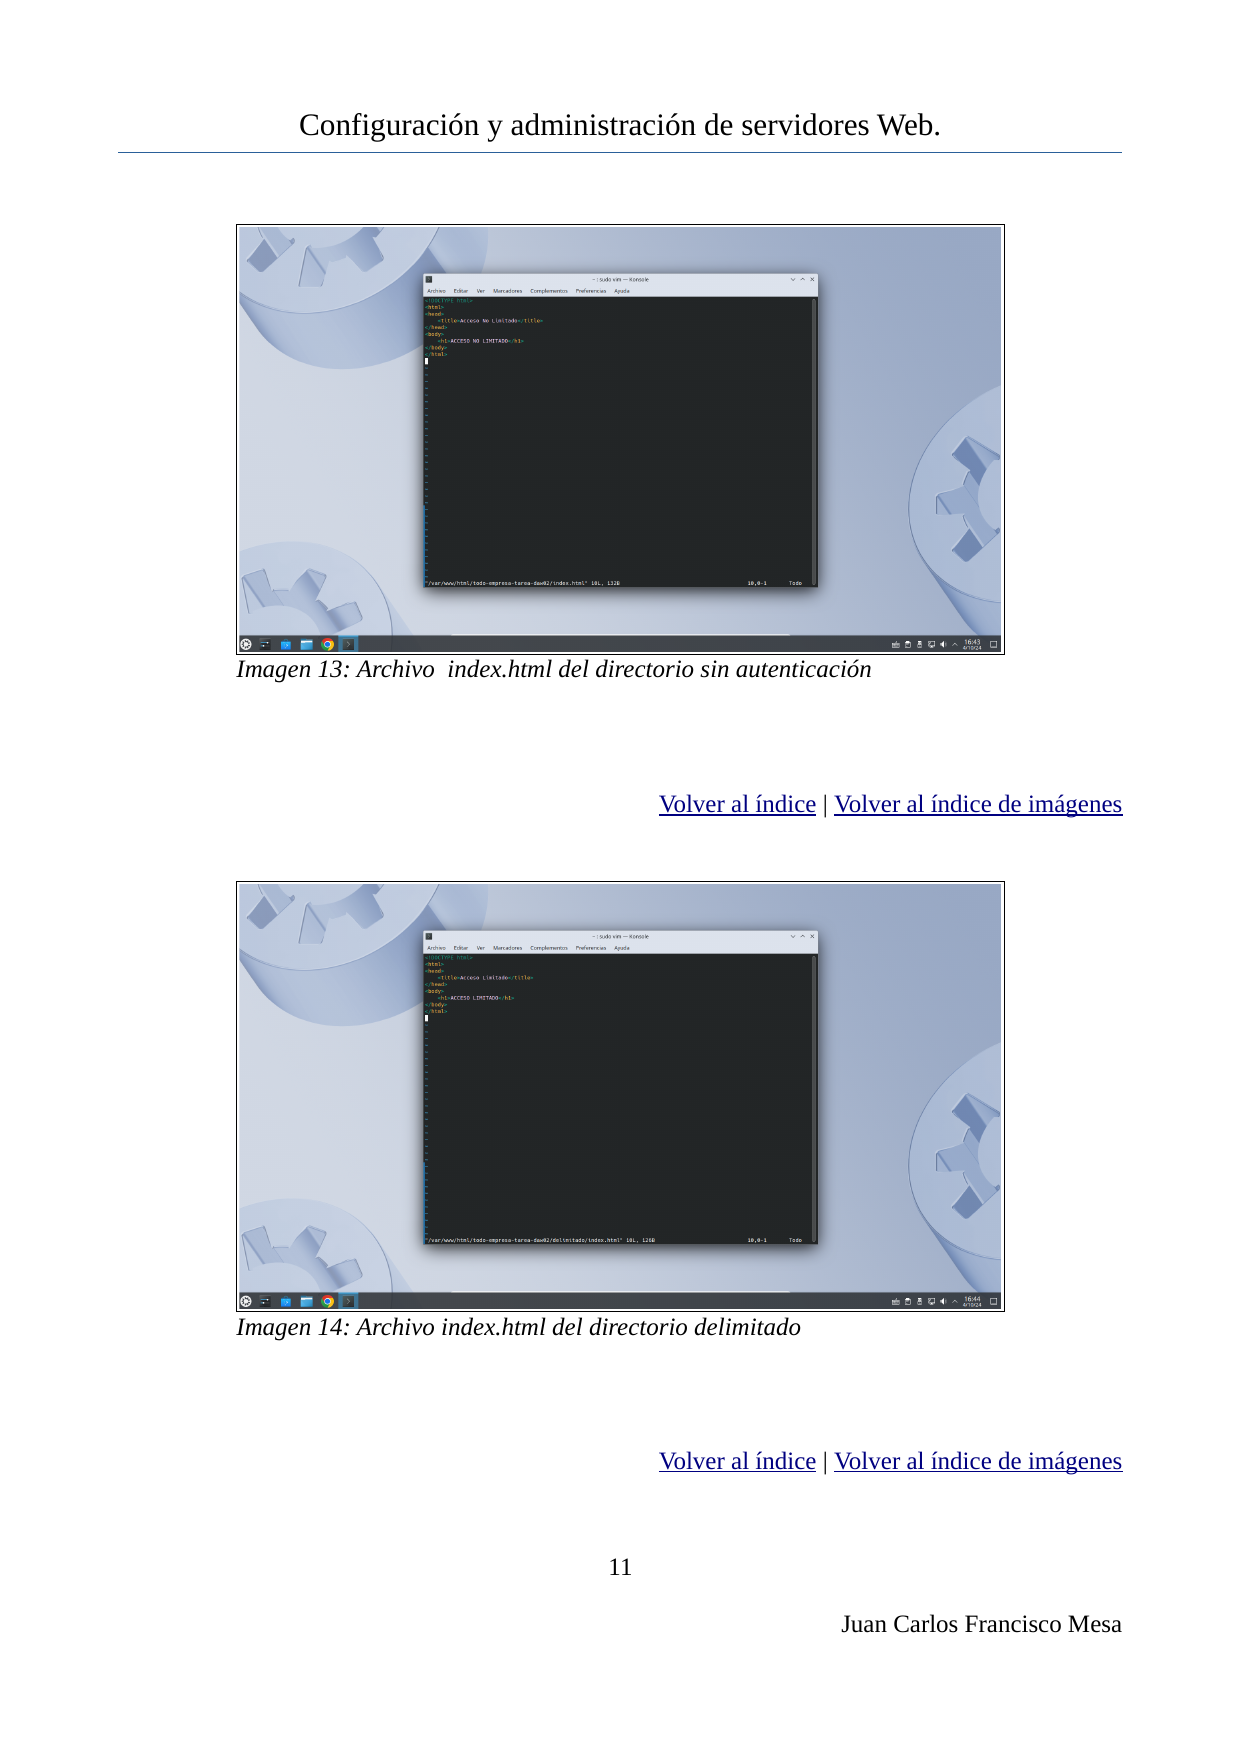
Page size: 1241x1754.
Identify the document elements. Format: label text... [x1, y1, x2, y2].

text [237, 225, 1004, 654]
picture [239, 227, 1001, 652]
text [237, 882, 1004, 1311]
text Imagen 14: Archivo index.html del directorio delimitado [236, 1312, 1004, 1340]
text Volver al índice | Volver al índice de imágenes [118, 789, 1122, 818]
text Volver al índice | Volver al índice de imágenes [118, 1446, 1122, 1475]
text Imagen 13: Archivo index.html del directorio sin autenticación [236, 655, 1004, 683]
picture [239, 884, 1001, 1309]
